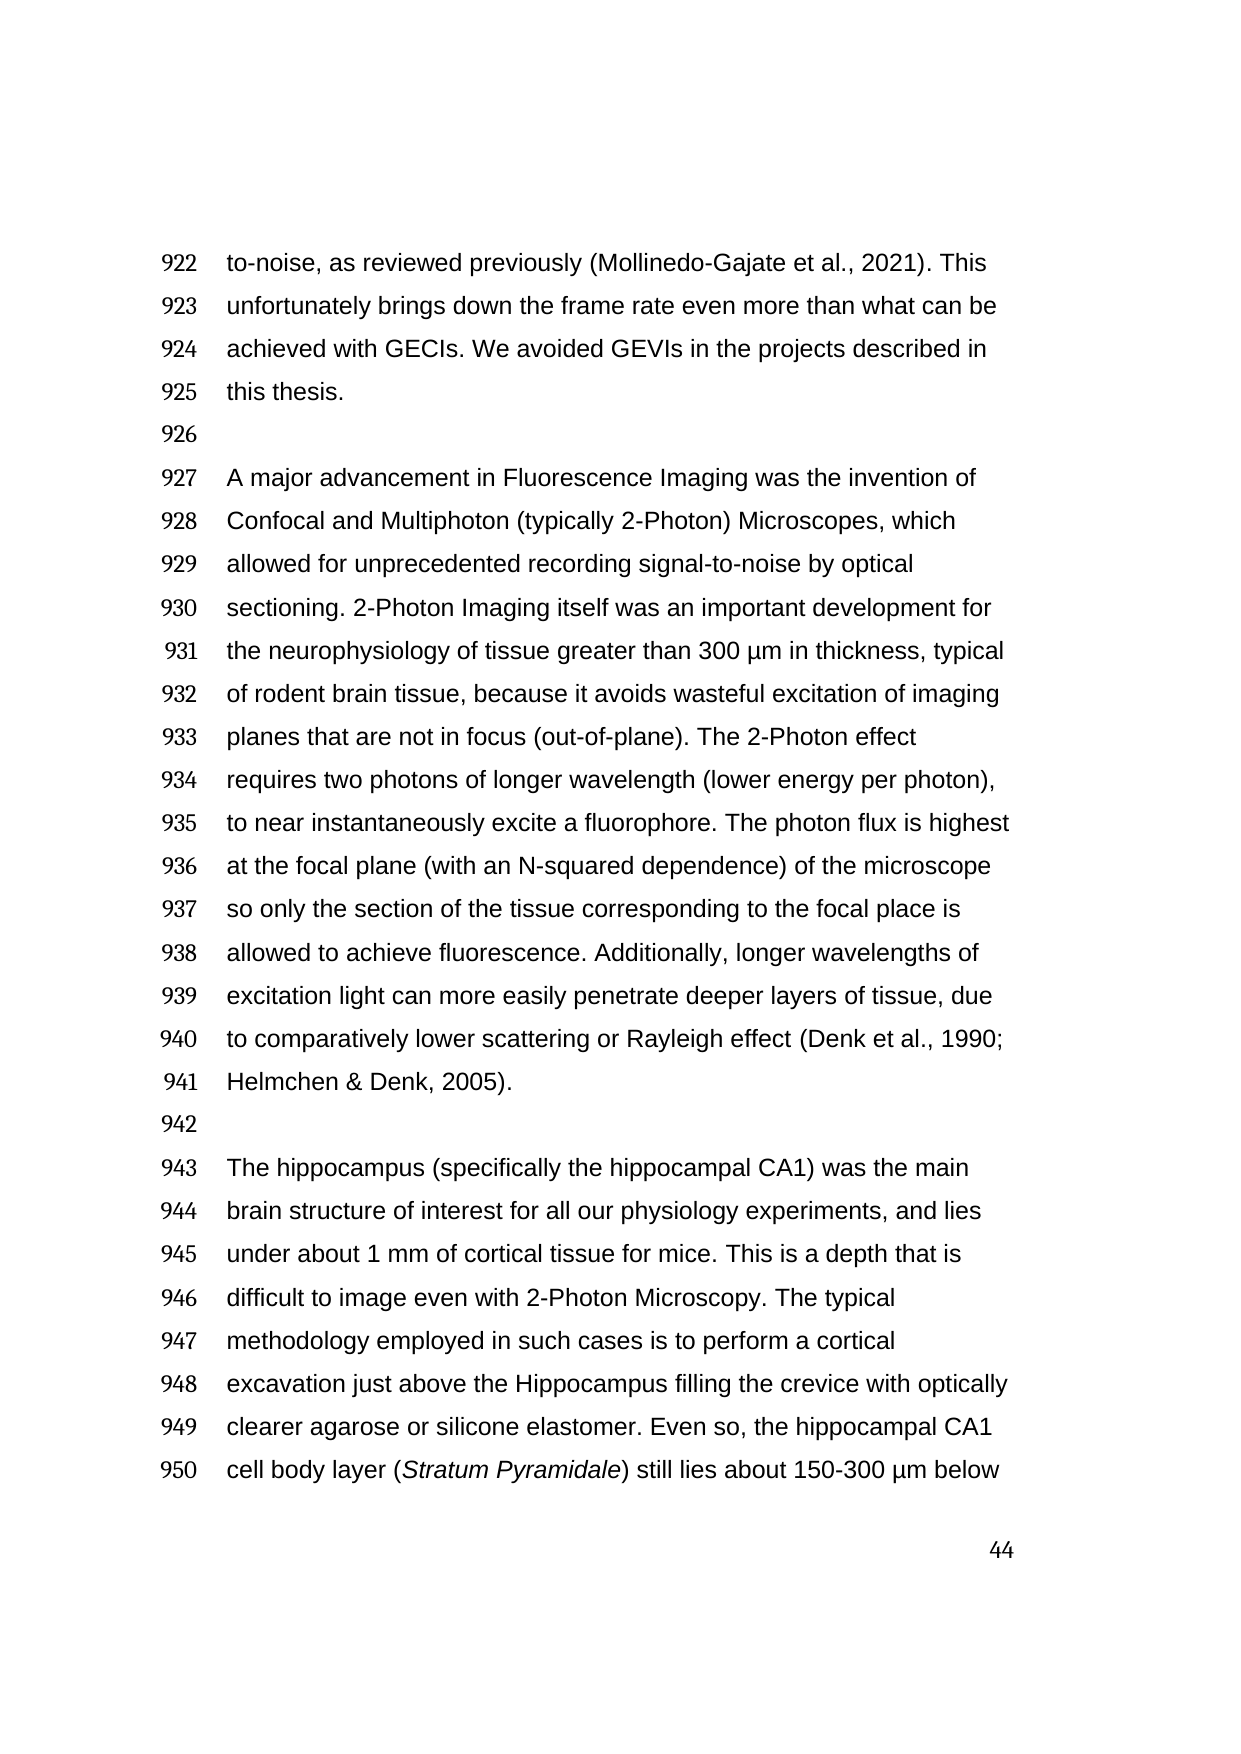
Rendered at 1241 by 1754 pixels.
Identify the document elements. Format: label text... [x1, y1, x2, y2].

text to-noise, as reviewed previously (Mollinedo-Gajate et al., 2021). This unfortunately brings down the frame rate even more than what can be achieved with GECIs. We avoided GEVIs in the projects described in this thesis. [226, 248, 1014, 406]
text A major advancement in Fluorescence Imaging was the invention of Confocal and Multiphoton (typically 2-Photon) Microscopes, which allowed for unprecedented recording signal-to-noise by optical sectioning. 2-Photon Imaging itself was an important development for the neurophysiology of tissue greater than 300 µm in thickness, typical of rodent brain tissue, because it avoids wasteful excitation of imaging planes that are not in focus (out-of-plane). The 2-Photon effect requires two photons of longer wavelength (lower energy per photon), to near instantaneously excite a fluorophore. The photon flux is highest at the focal plane (with an N-squared dependence) of the microscope so only the section of the tissue corresponding to the focal place is allowed to achieve fluorescence. Additionally, longer wavelengths of excitation light can more easily penetrate deeper layers of tissue, due to comparatively lower scattering or Rayleigh effect (Denk et al., 1990; Helmchen & Denk, 2005)⁠. [226, 463, 1014, 1096]
text The hippocampus (specifically the hippocampal CA1) was the main brain structure of interest for all our physiology experiments, and lies under about 1 mm of cortical tissue for mice. This is a depth that is difficult to image even with 2-Photon Microscopy. The typical methodology employed in such cases is to perform a cortical excavation just above the Hippocampus filling the crevice with optically clearer agarose or silicone elastomer. Even so, the hippocampal CA1 cell body layer (Stratum Pyramidale) still lies about 150-300 µm below [226, 1153, 1014, 1484]
